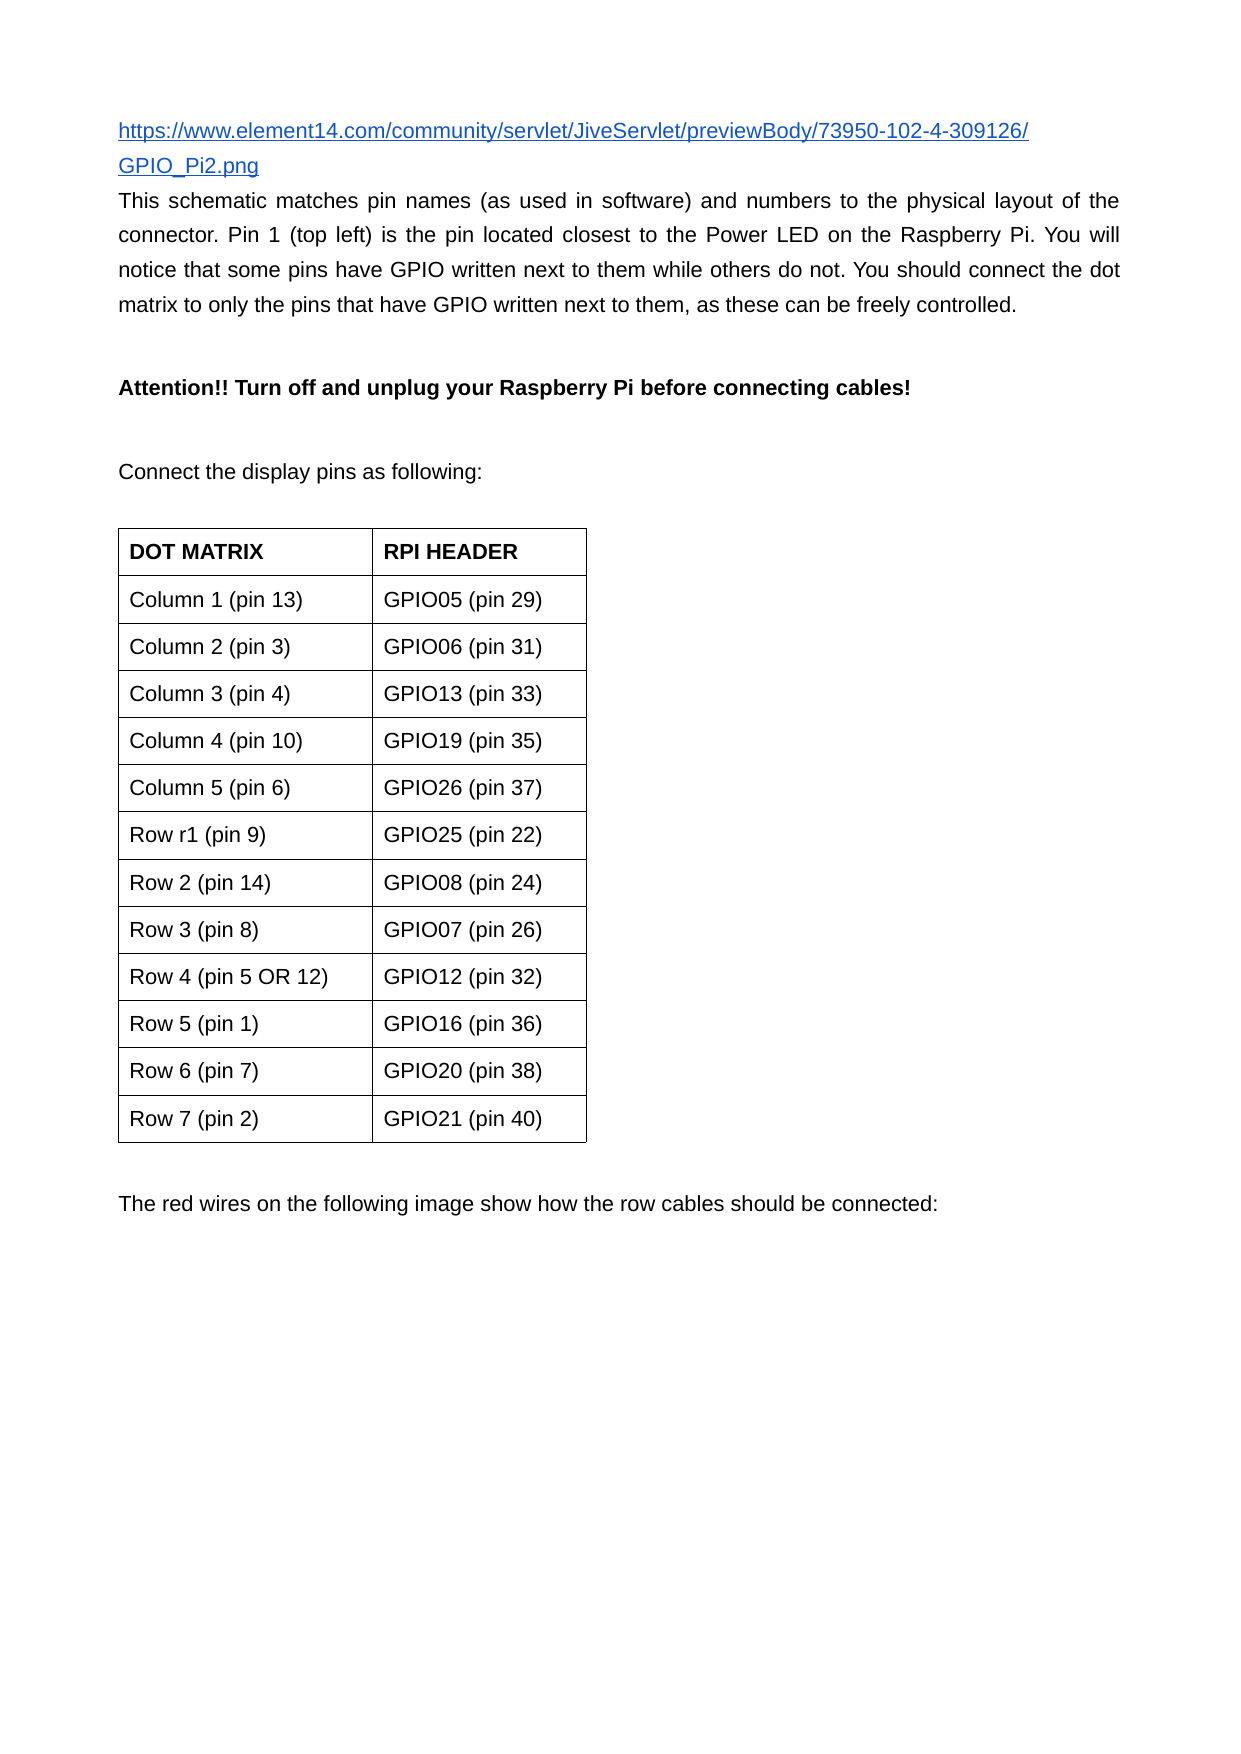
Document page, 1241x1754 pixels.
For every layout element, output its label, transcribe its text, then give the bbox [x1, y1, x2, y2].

table_cell Column 5 (pin 6) [119, 765, 372, 811]
table_cell GPIO25 (pin 22) [373, 812, 586, 858]
table_cell GPIO26 (pin 37) [373, 765, 586, 811]
table_cell GPIO05 (pin 29) [373, 576, 586, 623]
table_cell GPIO12 (pin 32) [373, 954, 586, 1000]
table_cell GPIO19 (pin 35) [373, 718, 586, 764]
table_header RPI HEADER [373, 529, 586, 575]
table_cell Row 5 (pin 1) [119, 1001, 372, 1047]
text Connect the display pins as following: [118, 459, 1122, 484]
table_cell GPIO21 (pin 40) [373, 1096, 586, 1142]
text This schematic matches pin names (as used in software) and numbers to the physical layout of the connector. Pin 1 (top left) is the pin located closest to the Power LED on the Raspberry Pi. You will notice that some pins have GPIO written next to them while others do not. You should connect the dot matrix to only the pins that have GPIO written next to them, as these can be freely controlled. [118, 187, 1122, 317]
table_cell Row 7 (pin 2) [119, 1096, 372, 1142]
table_cell GPIO07 (pin 26) [373, 907, 586, 953]
table_cell Column 3 (pin 4) [119, 671, 372, 717]
text Attention!! Turn off and unplug your Raspberry Pi before connecting cables! [118, 375, 1122, 401]
table_cell Row r1 (pin 9) [119, 812, 372, 858]
table_cell Row 4 (pin 5 OR 12) [119, 954, 372, 1000]
table_cell Column 4 (pin 10) [119, 718, 372, 764]
table_cell Column 1 (pin 13) [119, 576, 372, 623]
table_cell GPIO13 (pin 33) [373, 671, 586, 717]
text The red wires on the following image show how the row cables should be connected: [118, 1191, 1122, 1216]
text https://www.element14.com/community/servlet/JiveServlet/previewBody/73950-102-4-309126/GPIO_Pi2.png [118, 118, 1122, 178]
table_cell GPIO06 (pin 31) [373, 624, 586, 670]
table_cell Row 3 (pin 8) [119, 907, 372, 953]
table_header DOT MATRIX [119, 529, 372, 575]
table_cell Column 2 (pin 3) [119, 624, 372, 670]
table_cell GPIO20 (pin 38) [373, 1048, 586, 1094]
table_cell Row 2 (pin 14) [119, 860, 372, 906]
table_cell GPIO08 (pin 24) [373, 860, 586, 906]
table_cell Row 6 (pin 7) [119, 1048, 372, 1094]
table_cell GPIO16 (pin 36) [373, 1001, 586, 1047]
